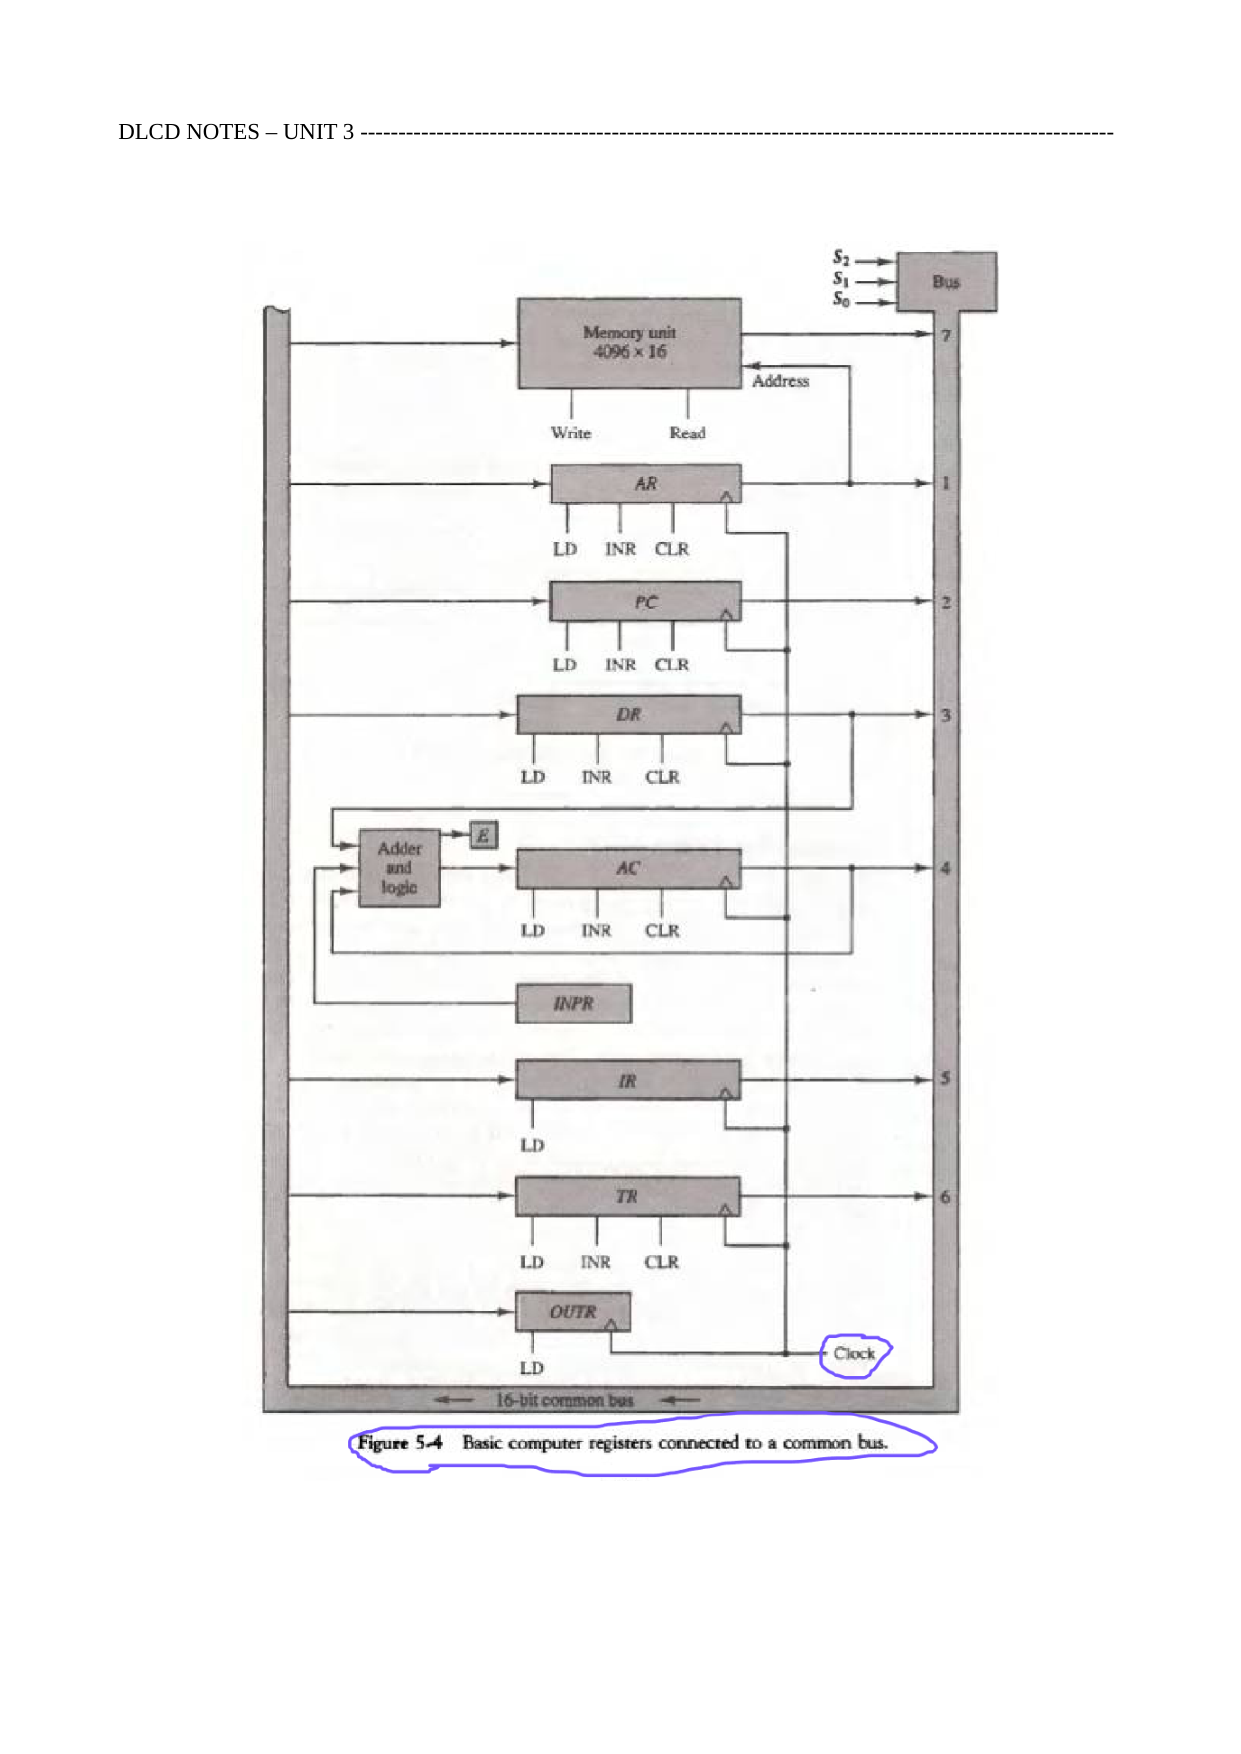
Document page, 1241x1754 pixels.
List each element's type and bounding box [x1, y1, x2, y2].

picture [242, 242, 1000, 1480]
